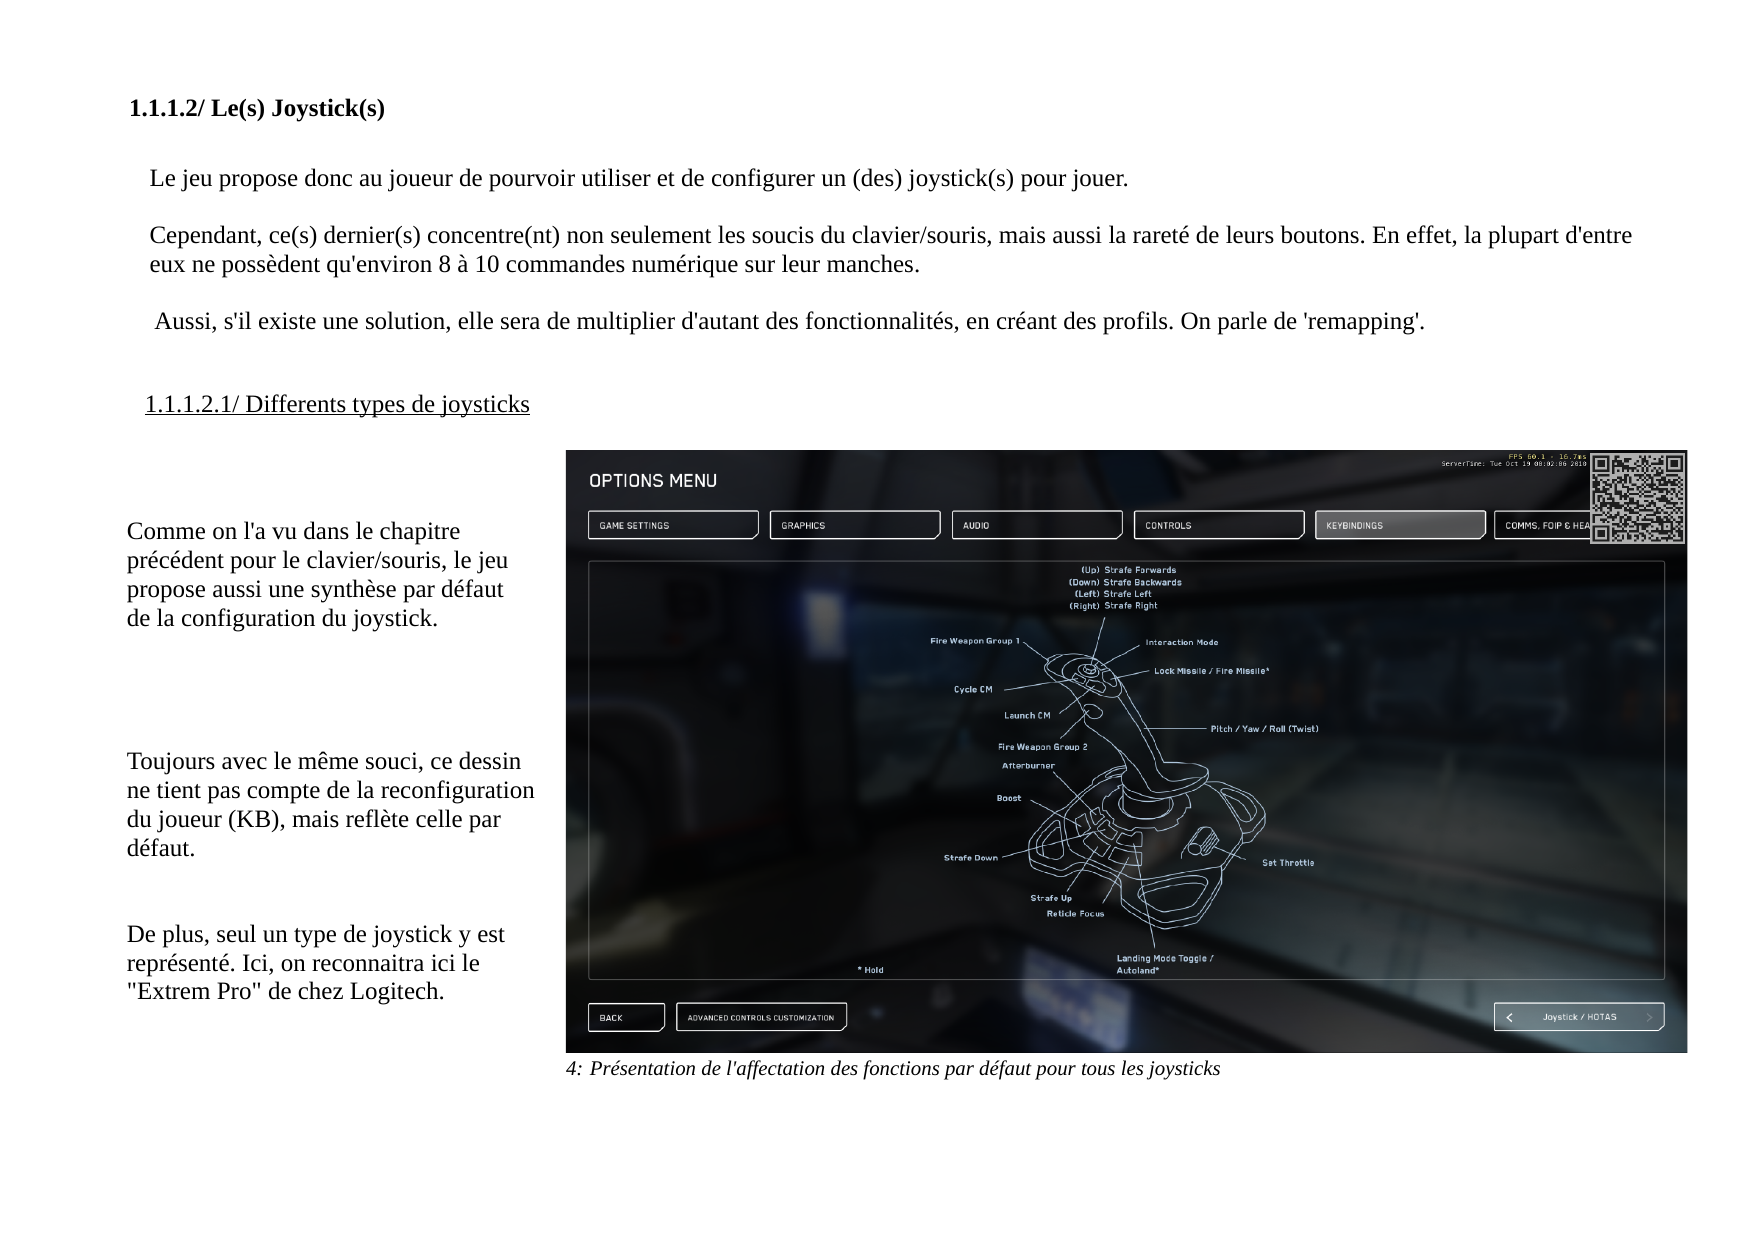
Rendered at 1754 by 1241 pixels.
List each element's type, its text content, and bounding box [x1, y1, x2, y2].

text : Présentation de l'affectation des fonctions par défaut pour tous les joysticks [566, 1053, 1687, 1081]
text Toujours avec le même souci, ce dessin [127, 746, 565, 775]
text de la configuration du joystick. [127, 603, 565, 631]
subtitle 1.1.1.2/ Le(s) Joystick(s) [129, 93, 1694, 121]
picture [565, 450, 1688, 1053]
text "Extrem Pro" de chez Logitech. [127, 976, 565, 1005]
text ne tient pas compte de la reconfiguration du joueur (KB), mais reflète celle par défaut. [127, 775, 565, 861]
text précédent pour le clavier/souris, le jeu propose aussi une synthèse par défaut [127, 545, 565, 603]
text Le jeu propose donc au joueur de pourvoir utiliser et de configurer un (des) joystick(s) pour jouer. [149, 163, 1666, 191]
subtitle 1.1.1.2.1/ Differents types de joysticks [144, 389, 1694, 418]
text Cependant, ce(s) dernier(s) concentre(nt) non seulement les soucis du clavier/souris, mais aussi la rareté de leurs boutons. En effet, la plupart d'entre eux ne possèdent qu'environ 8 à 10 commandes numérique sur leur manches. [149, 220, 1666, 278]
text De plus, seul un type de joystick y est représenté. Ici, on reconnaitra ici le [127, 919, 565, 976]
text Aussi, s'il existe une solution, elle sera de multiplier d'autant des fonctionnalités, en créant des profils. On parle de 'remapping'. [149, 306, 1666, 335]
text Comme on l'a vu dans le chapitre [127, 516, 565, 545]
